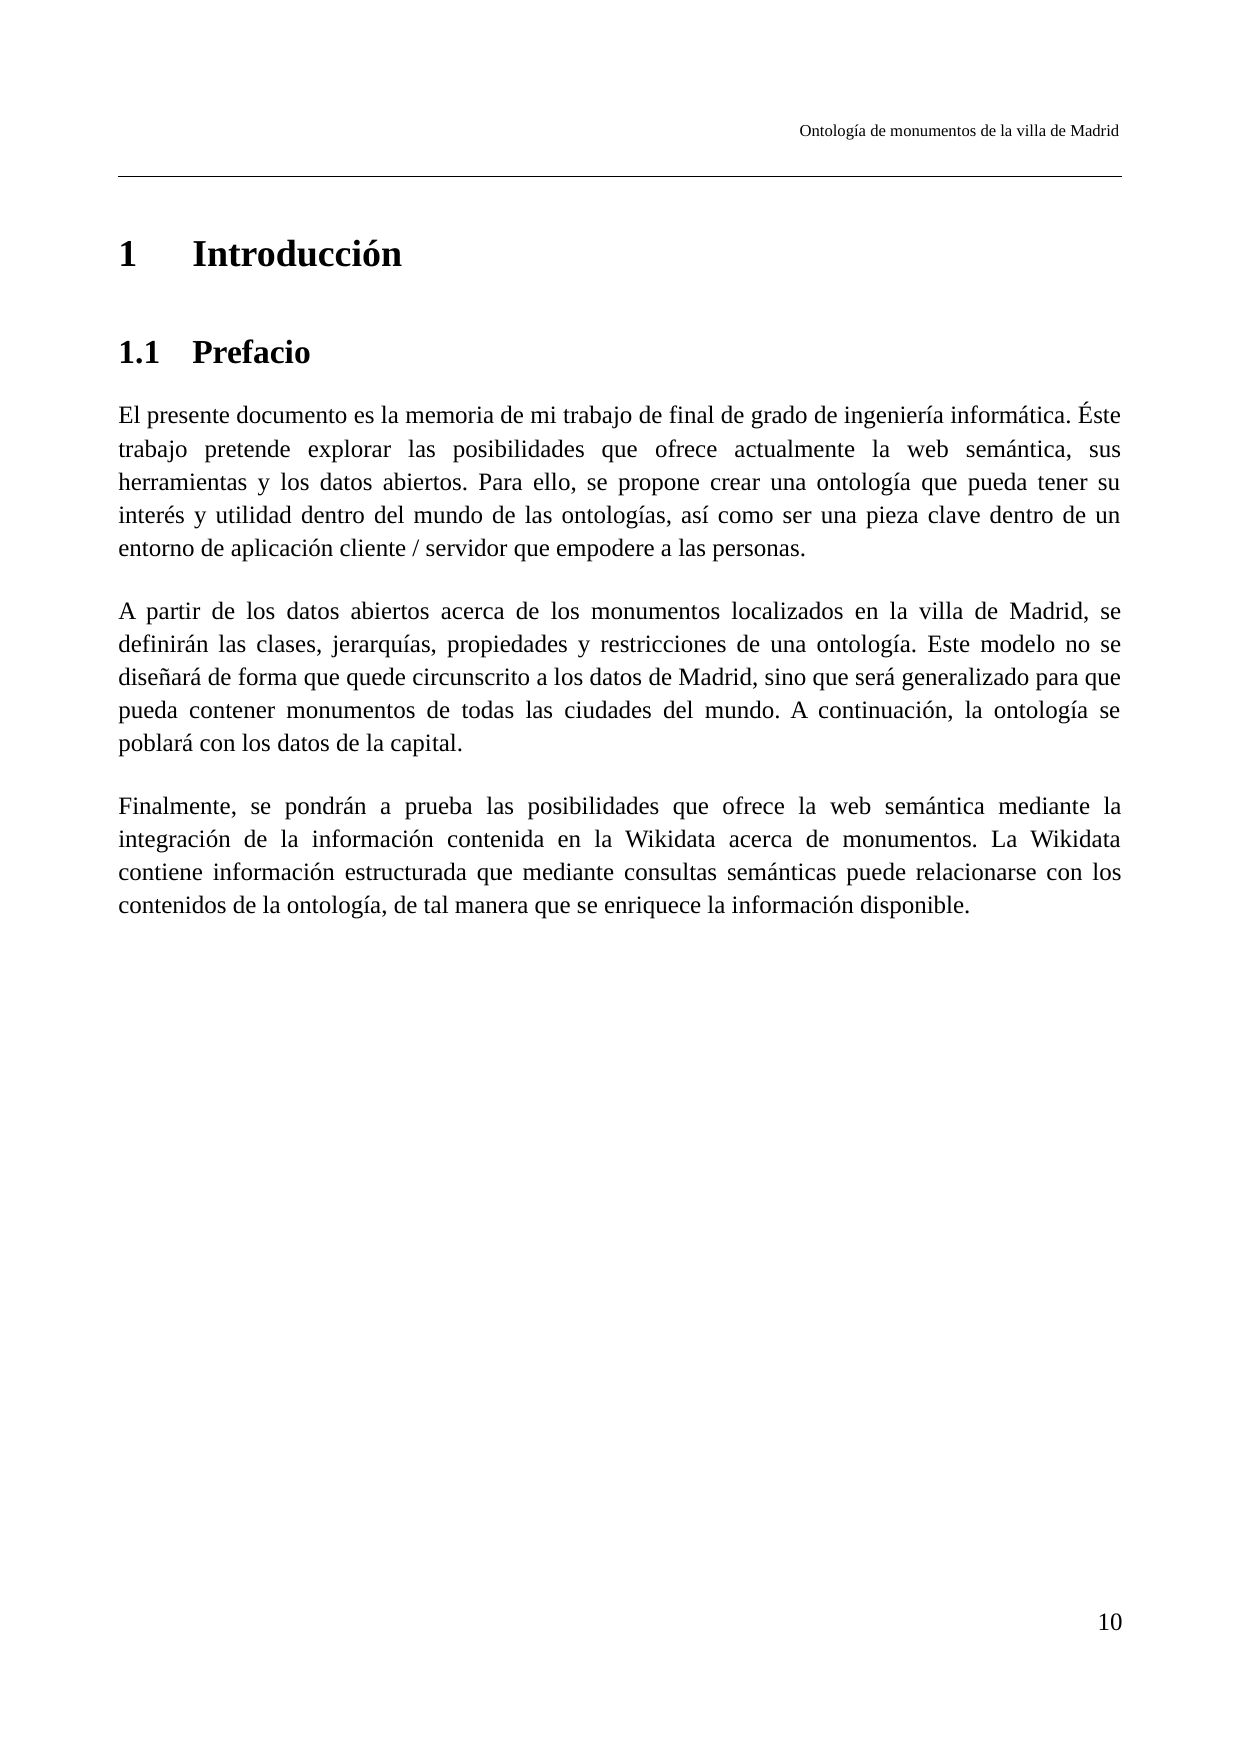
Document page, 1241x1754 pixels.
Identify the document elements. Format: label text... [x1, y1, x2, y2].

subtitle Introducción [118, 231, 1122, 275]
text Finalmente, se pondrán a prueba las posibilidades que ofrece la web semántica mediante la integración de la información contenida en la Wikidata acerca de monumentos. La Wikidata contiene información estructurada que mediante consultas semánticas puede relacionarse con los contenidos de la ontología, de tal manera que se enriquece la información disponible. [118, 791, 1122, 919]
text A partir de los datos abiertos acerca de los monumentos localizados en la villa de Madrid, se definirán las clases, jerarquías, propiedades y restricciones de una ontología. Este modelo no se diseñará de forma que quede circunscrito a los datos de Madrid, sino que será generalizado para que pueda contener monumentos de todas las ciudades del mundo. A continuación, la ontología se poblará con los datos de la capital. [118, 596, 1122, 757]
subtitle Prefacio [118, 332, 1122, 371]
text El presente documento es la memoria de mi trabajo de final de grado de ingeniería informática. Éste trabajo pretende explorar las posibilidades que ofrece actualmente la web semántica, sus herramientas y los datos abiertos. Para ello, se propone crear una ontología que pueda tener su interés y utilidad dentro del mundo de las ontologías, así como ser una pieza clave dentro de un entorno de aplicación cliente / servidor que empodere a las personas. [118, 401, 1122, 561]
